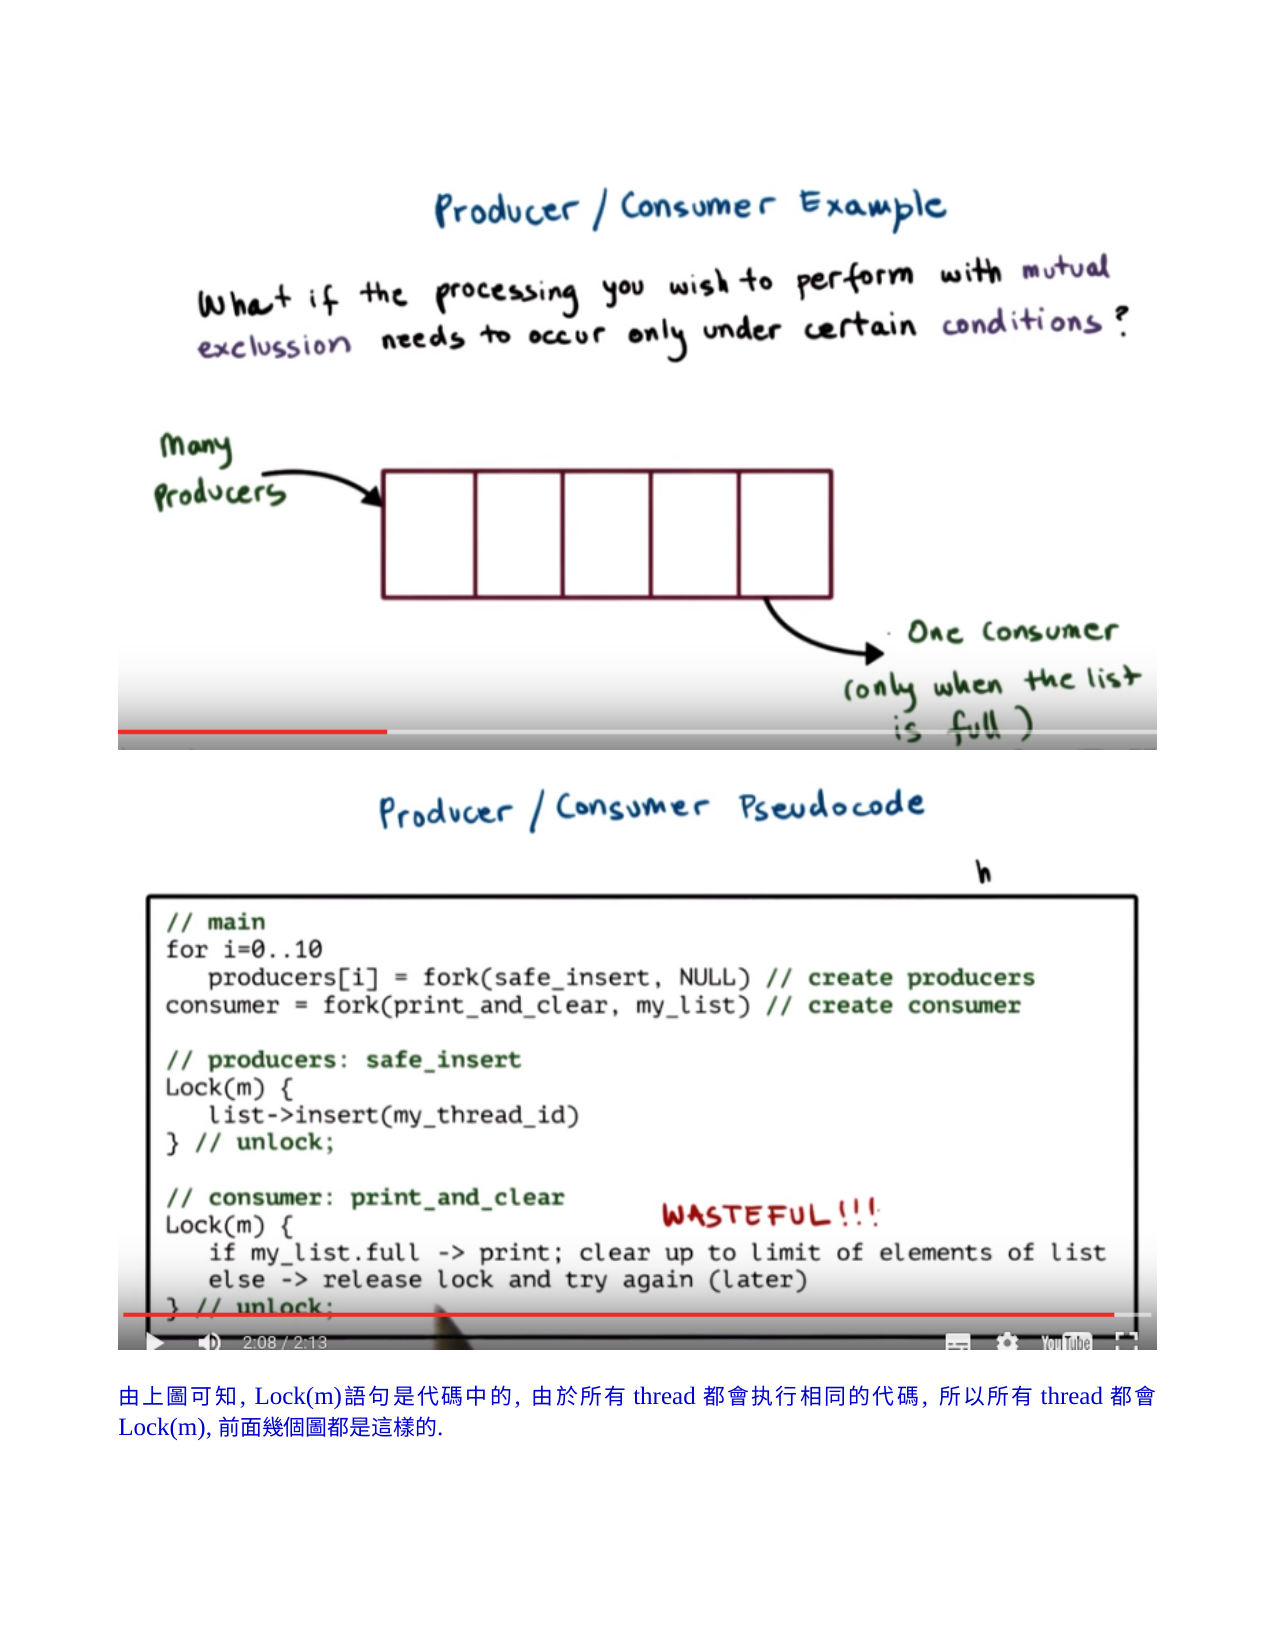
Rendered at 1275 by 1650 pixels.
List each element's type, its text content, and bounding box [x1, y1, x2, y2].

picture [118, 778, 1157, 1350]
picture [118, 175, 1157, 750]
text 由上圖可知, Lock(m)語句是代碼中的, 由於所有thread都會执行相同的代碼, 所以所有thread都會Lock(m), 前面幾個圖都是這樣的. [118, 1379, 1157, 1442]
